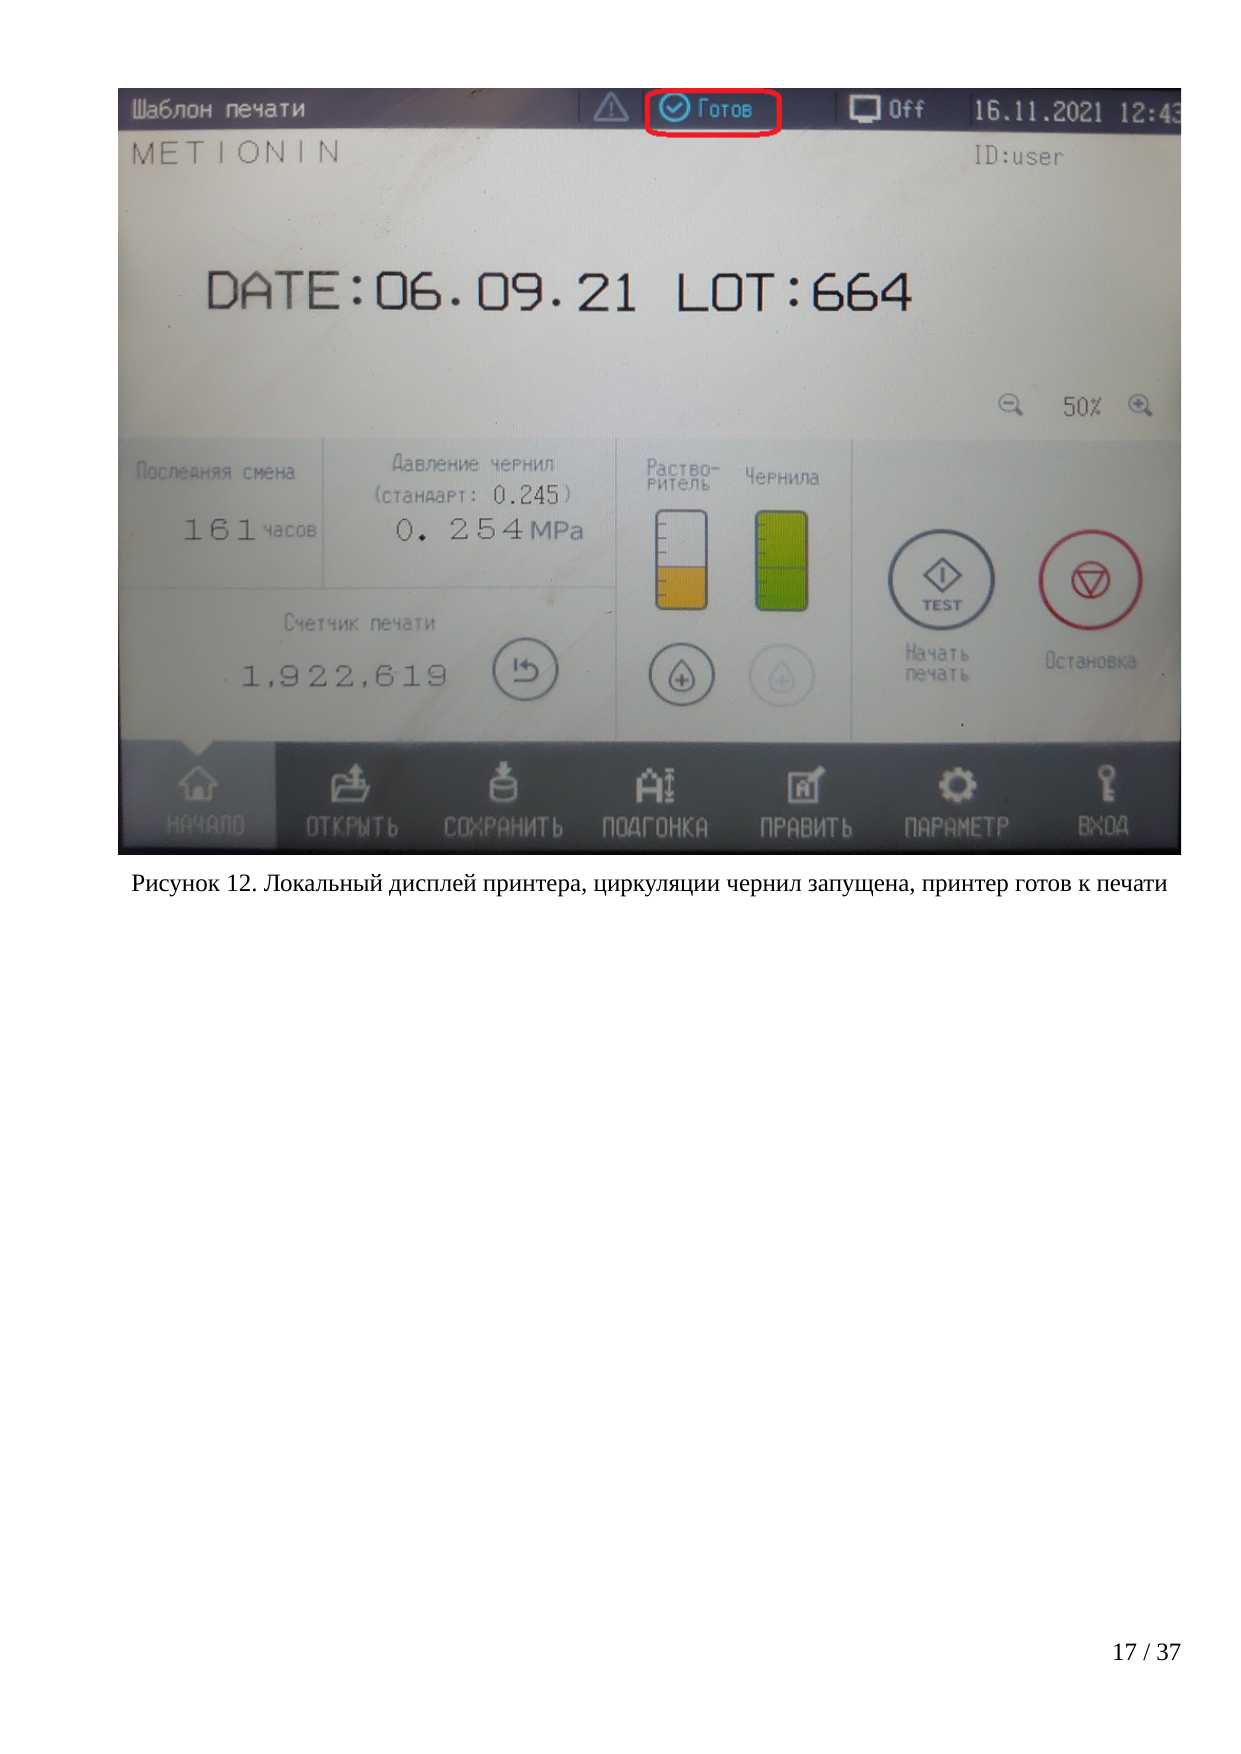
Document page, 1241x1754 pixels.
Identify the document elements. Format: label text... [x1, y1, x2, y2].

text Рисунок 12. Локальный дисплей принтера, циркуляции чернил запущена, принтер готов к печати [118, 868, 1181, 897]
picture [118, 88, 1182, 855]
